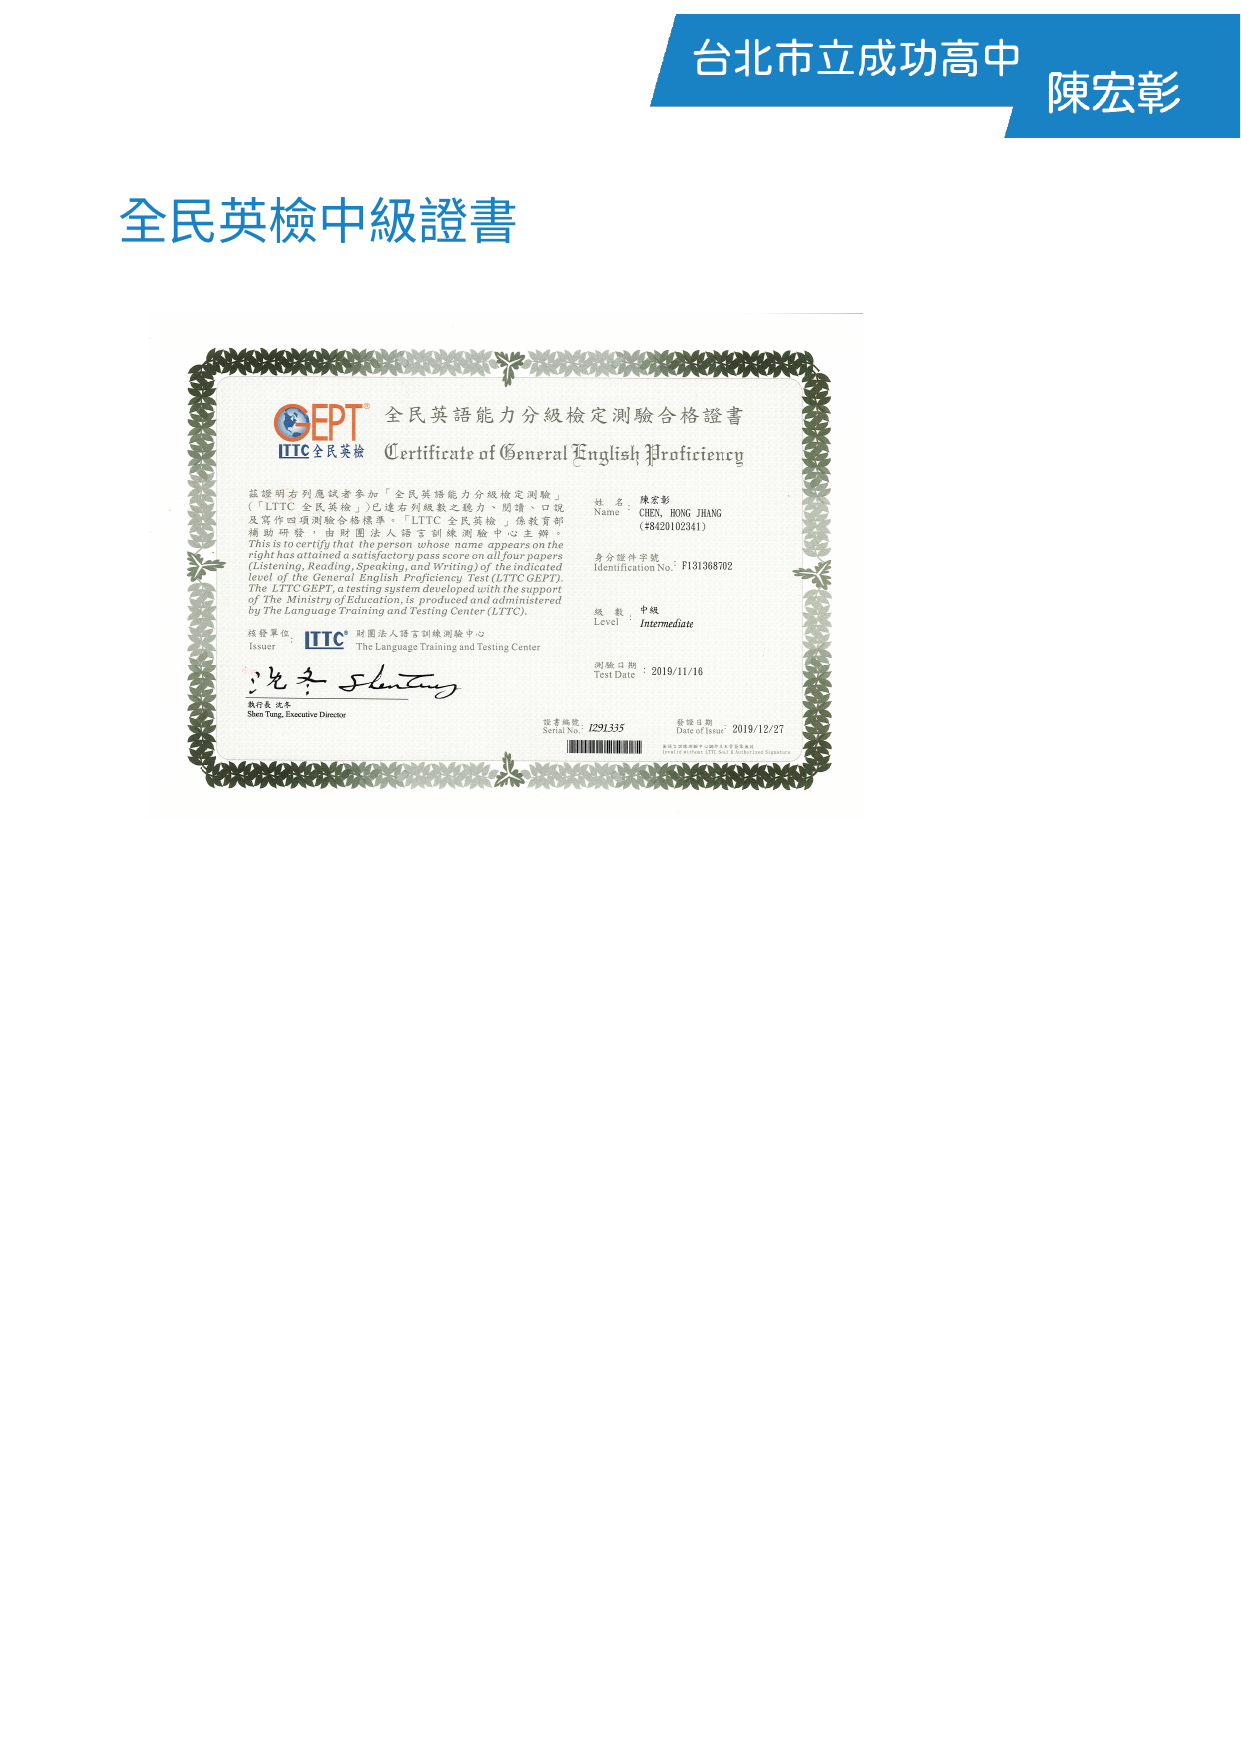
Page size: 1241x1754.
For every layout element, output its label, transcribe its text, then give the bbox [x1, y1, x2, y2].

picture [0, 0, 1241, 152]
subtitle 全民英檢中級證書 [118, 182, 1122, 254]
